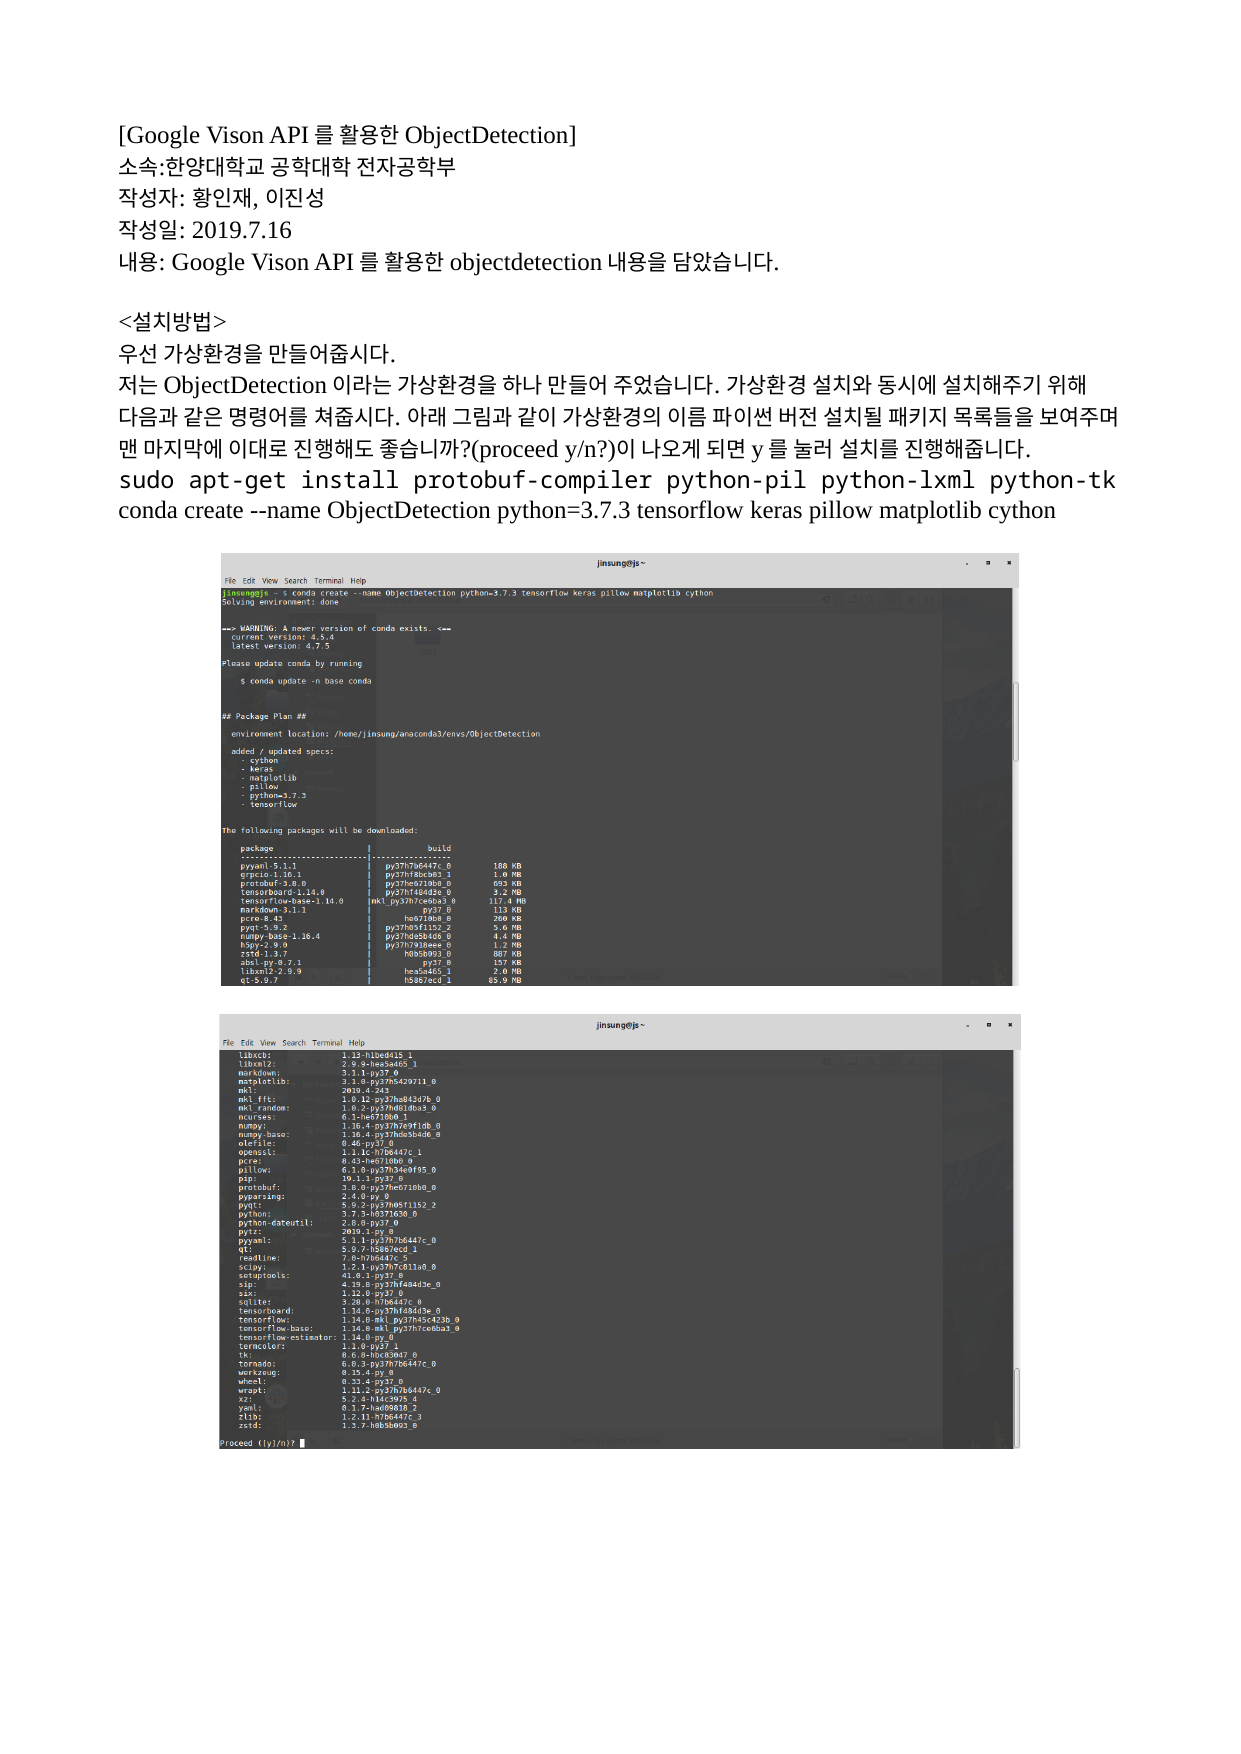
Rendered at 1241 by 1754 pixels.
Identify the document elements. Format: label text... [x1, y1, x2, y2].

text 작성자: 황인재, 이진성 [118, 181, 1122, 213]
text 작성일: 2019.7.16 [118, 213, 1122, 245]
text 우선 가상환경을 만들어줍시다. [118, 337, 1122, 368]
text <설치방법> [118, 305, 1122, 337]
text 저는 ObjectDetection이라는 가상환경을 하나 만들어 주었습니다. 가상환경 설치와 동시에 설치해주기 위해 다음과 같은 명령어를 쳐줍시다. 아래 그림과 같이 가상환경의 이름 파이썬 버전 설치될 패키지 목록들을 보여주며 맨 마지막에 이대로 진행해도 좋습니까?(proceed y/n?)이 나오게 되면 y를 눌러 설치를 진행해줍니다. [118, 368, 1122, 463]
picture [221, 553, 1020, 986]
text conda create --name ObjectDetection python=3.7.3 tensorflow keras pillow matplotlib cython [118, 496, 1122, 524]
text 내용: Google Vison API를 활용한 objectdetection내용을 담았습니다. [118, 245, 1122, 276]
text [Google Vison API를 활용한 ObjectDetection] [118, 118, 1122, 150]
picture [219, 1014, 1021, 1449]
text sudo apt-get install protobuf-compiler python-pil python-lxml python-tk [118, 463, 1122, 496]
text 소속:한양대학교 공학대학 전자공학부 [118, 150, 1122, 181]
